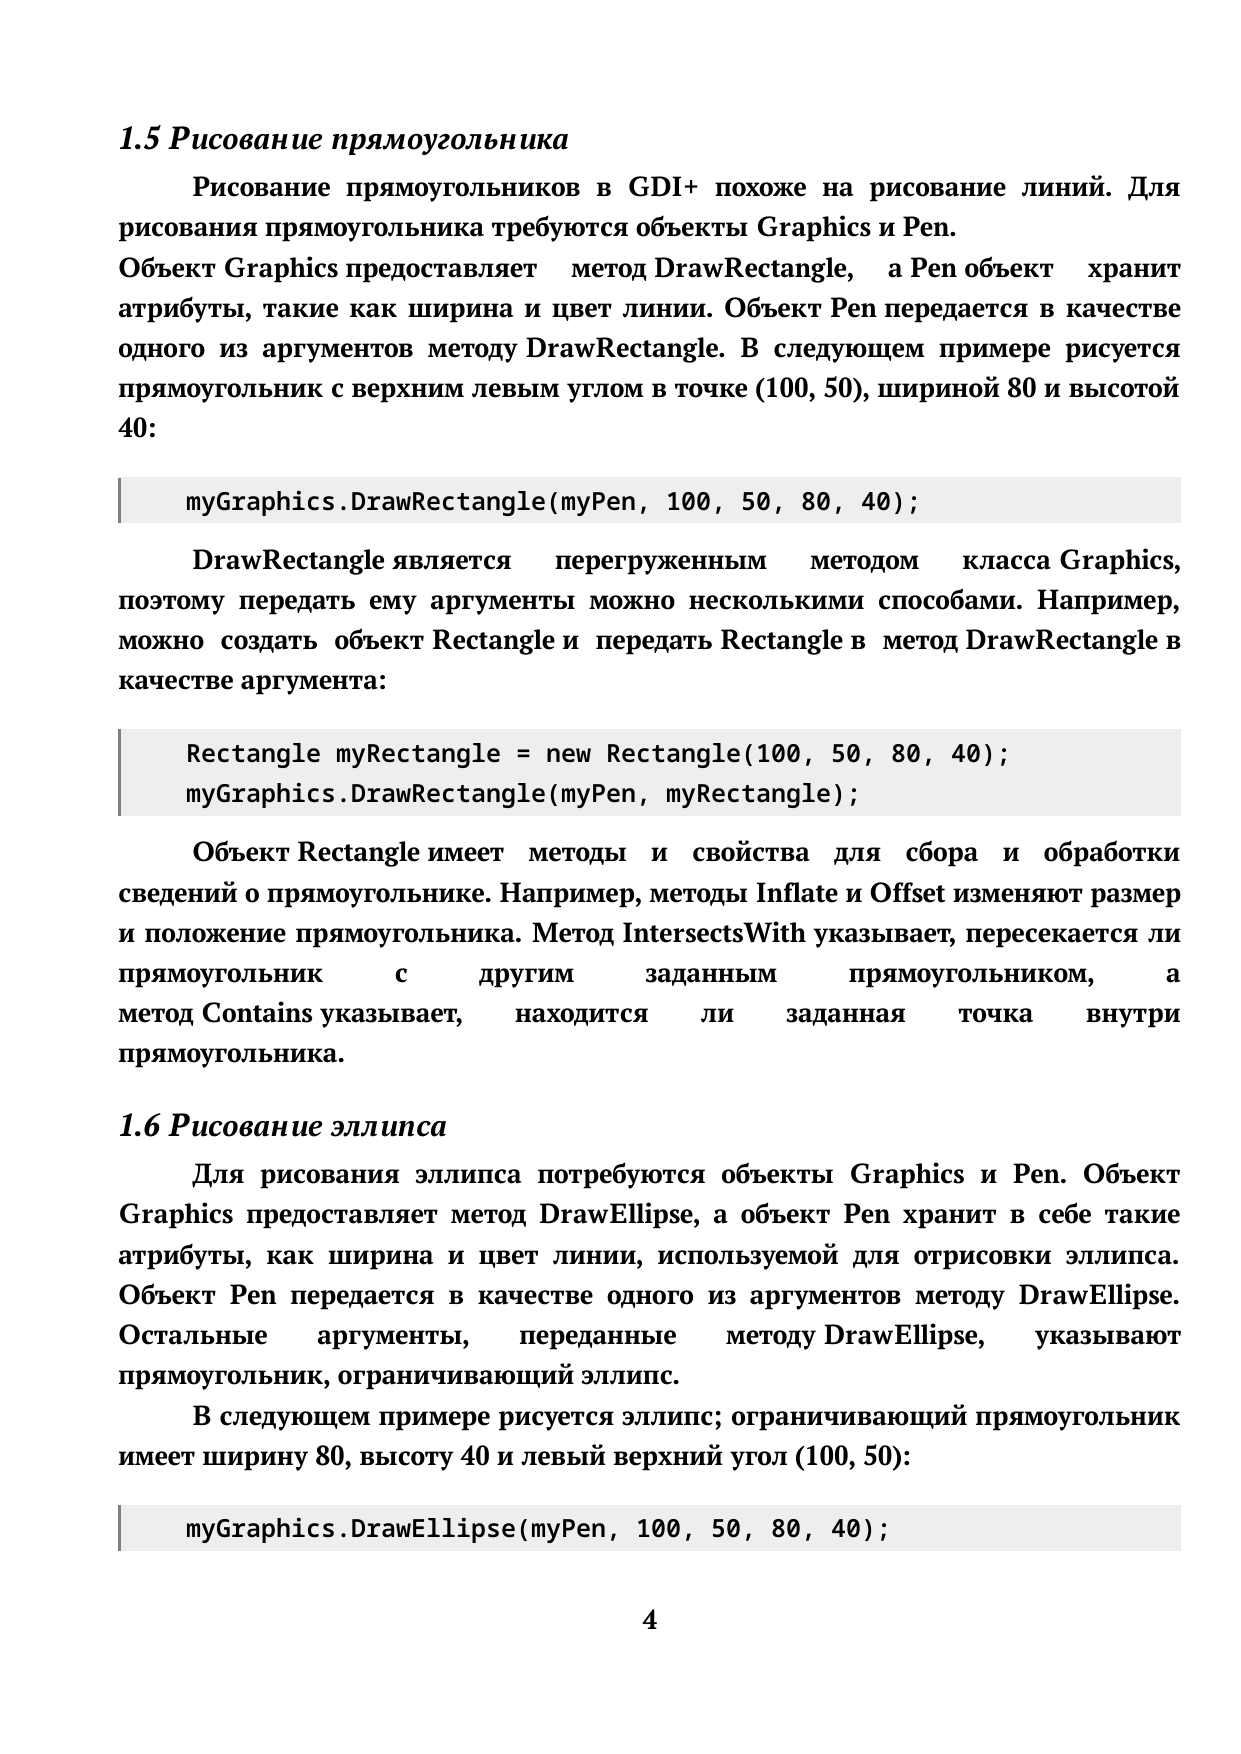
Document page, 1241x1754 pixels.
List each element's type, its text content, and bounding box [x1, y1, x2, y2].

subtitle 1.5 Рисование прямоугольника [118, 118, 1181, 157]
subtitle 1.6 Рисование эллипса [118, 1105, 1181, 1144]
text myGraphics.DrawRectangle(myPen, 100, 50, 80, 40); [118, 477, 1181, 523]
text Для рисования эллипса потребуются объекты Graphics и Pen. Объект Graphics предоставляет метод DrawEllipse, а объект Pen хранит в себе такие атрибуты, как ширина и цвет линии, используемой для отрисовки эллипса. Объект Pen передается в качестве одного из аргументов методу DrawEllipse. Остальные аргументы, переданные методу DrawEllipse, указывают прямоугольник, ограничивающий эллипс. [118, 1156, 1181, 1391]
text Объект Rectangle имеет методы и свойства для сбора и обработки сведений о прямоугольнике. Например, методы Inflate и Offset изменяют размер и положение прямоугольника. Метод IntersectsWith указывает, пересекается ли прямоугольник с другим заданным прямоугольником, а метод Contains указывает, находится ли заданная точка внутри прямоугольника. [118, 834, 1181, 1069]
text myGraphics.DrawEllipse(myPen, 100, 50, 80, 40); [121, 1505, 1181, 1551]
text DrawRectangle является перегруженным методом класса Graphics, поэтому передать ему аргументы можно несколькими способами. Например, можно создать объект Rectangle и передать Rectangle в метод DrawRectangle в качестве аргумента: [118, 542, 1181, 696]
text Объект Graphics предоставляет метод DrawRectangle, а Pen объект хранит атрибуты, такие как ширина и цвет линии. Объект Pen передается в качестве одного из аргументов методу DrawRectangle. В следующем примере рисуется прямоугольник с верхним левым углом в точке (100, 50), шириной 80 и высотой 40: [118, 250, 1181, 444]
text В следующем примере рисуется эллипс; ограничивающий прямоугольник имеет ширину 80, высоту 40 и левый верхний угол (100, 50): [118, 1398, 1181, 1471]
text Rectangle myRectangle = new Rectangle(100, 50, 80, 40); [121, 729, 1181, 769]
text Рисование прямоугольников в GDI+ похоже на рисование линий. Для рисования прямоугольника требуются объекты Graphics и Pen. [118, 169, 1181, 243]
text myGraphics.DrawRectangle(myPen, myRectangle); [121, 770, 1181, 816]
